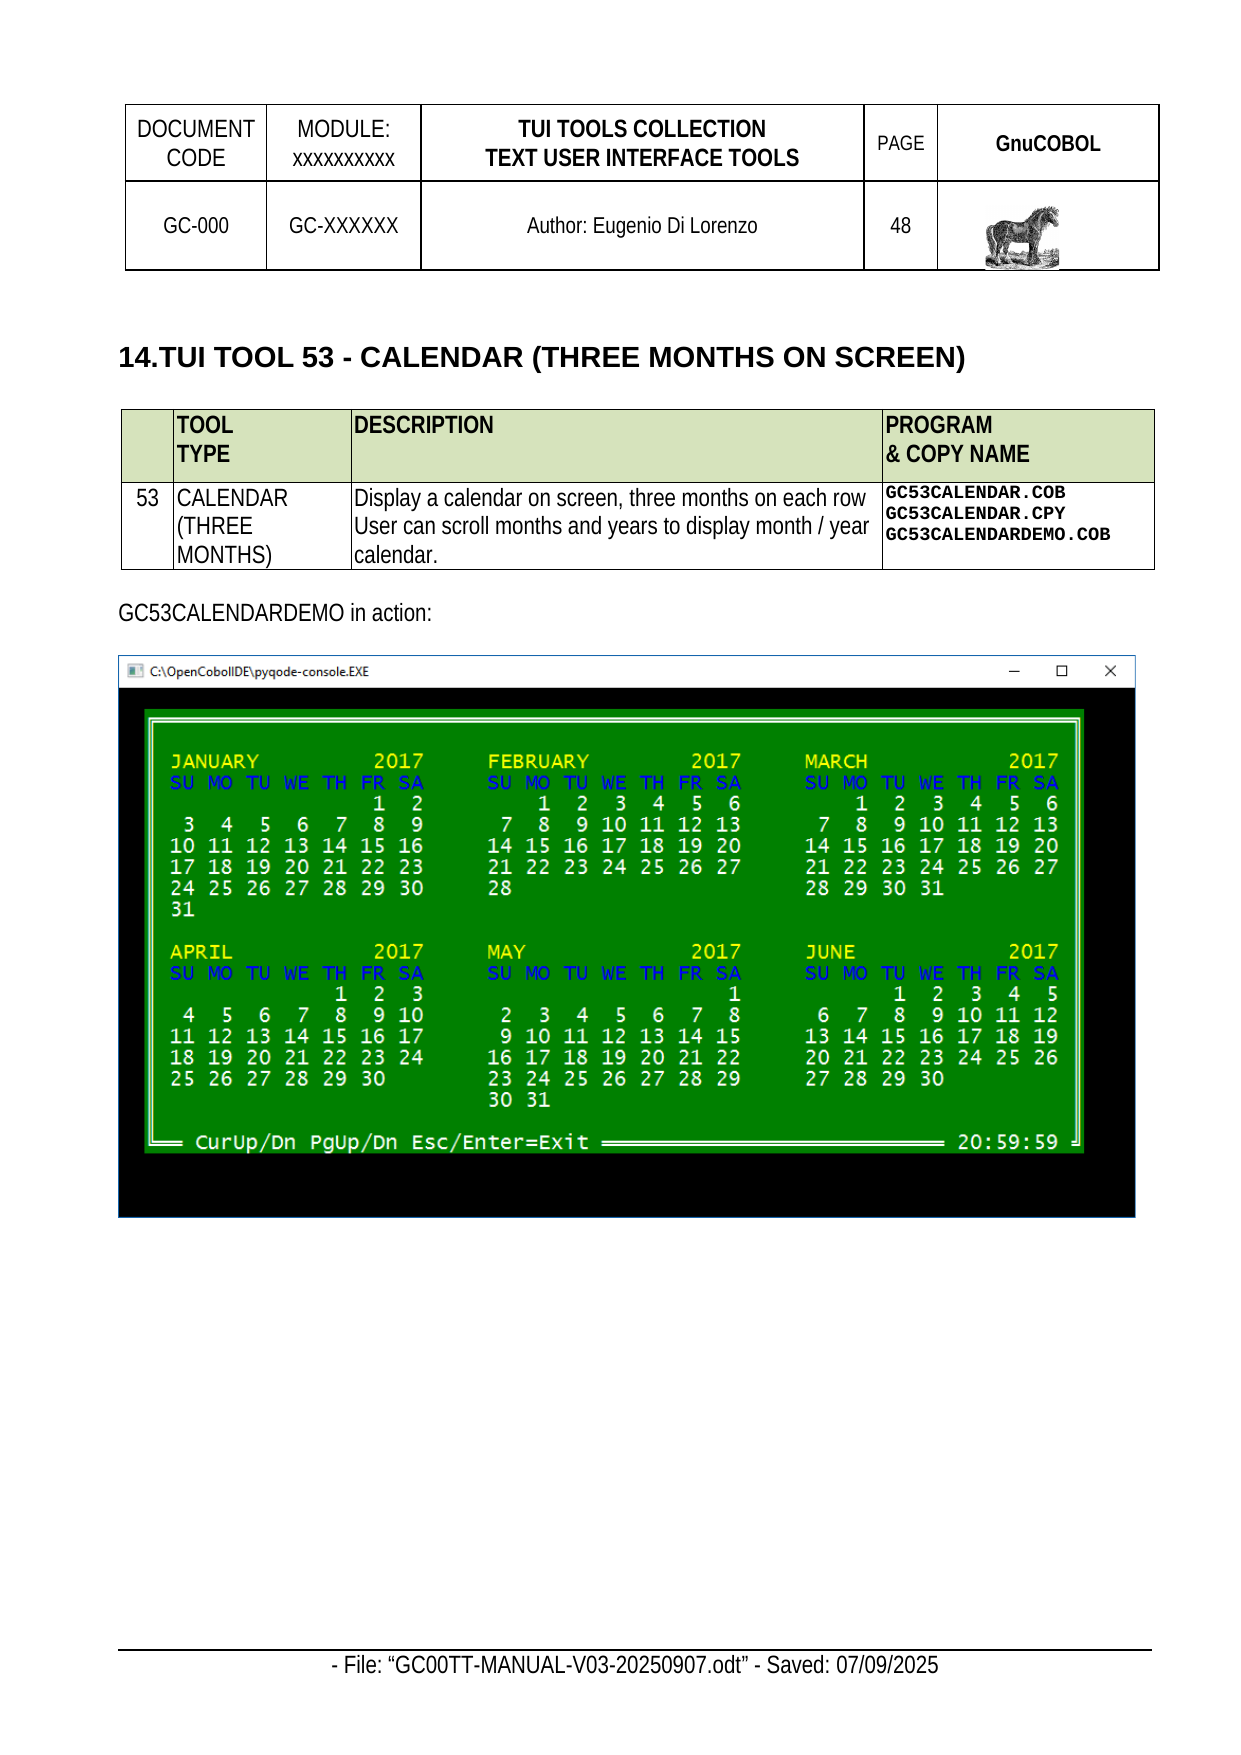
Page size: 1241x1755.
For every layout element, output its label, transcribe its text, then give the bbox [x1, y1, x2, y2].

table_header PROGRAM & COPY NAME [883, 410, 1154, 482]
table_cell Display a calendar on screen, three months on each row User can scroll months and years to display month / year calendar. [352, 483, 882, 569]
subtitle TUI TOOL 53 - CALENDAR (THREE MONTHS ON SCREEN) [118, 341, 1152, 374]
table_header TOOL TYPE [174, 410, 351, 482]
table_cell GC53CALENDAR.COB GC53CALENDAR.CPY GC53CALENDARDEMO.COB [883, 483, 1154, 569]
table_cell CALENDAR (THREE MONTHS) [174, 483, 351, 569]
table_header [122, 410, 173, 482]
table_cell 53 [122, 483, 173, 569]
text GC53CALENDARDEMO in action: [118, 598, 1152, 627]
table_header DESCRIPTION [352, 410, 882, 482]
